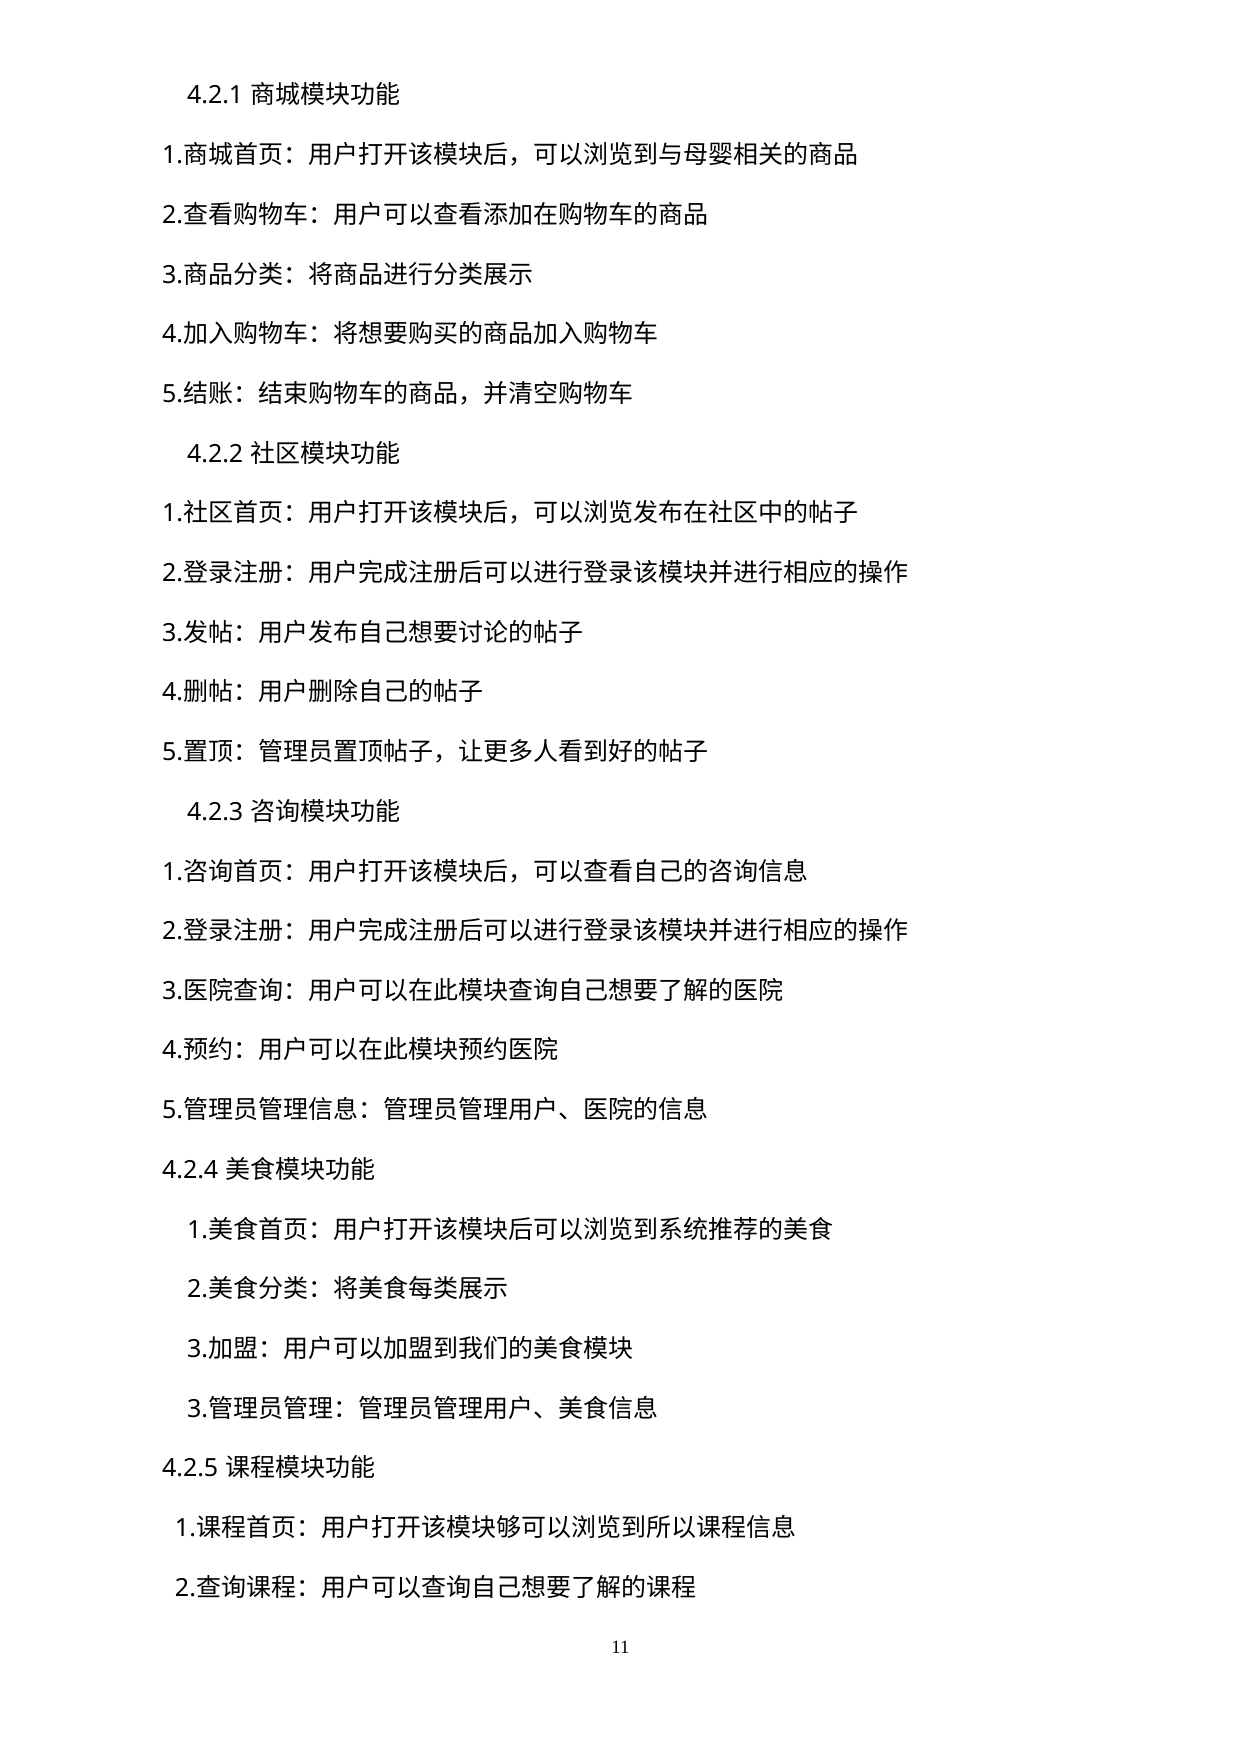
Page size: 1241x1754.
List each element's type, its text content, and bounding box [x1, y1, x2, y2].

text 2.登录注册：用户完成注册后可以进行登录该模块并进行相应的操作 [118, 911, 1122, 947]
text 2.查询课程：用户可以查询自己想要了解的课程 [118, 1567, 1122, 1603]
text 4.删帖：用户删除自己的帖子 [118, 672, 1122, 708]
text 1.咨询首页：用户打开该模块后，可以查看自己的咨询信息 [118, 851, 1122, 887]
text 4.2.2 社区模块功能 [118, 433, 1122, 469]
text 4.2.4 美食模块功能 [118, 1149, 1122, 1186]
text 1.社区首页：用户打开该模块后，可以浏览发布在社区中的帖子 [118, 493, 1122, 529]
text 3.加盟：用户可以加盟到我们的美食模块 [118, 1328, 1122, 1365]
text 5.置顶：管理员置顶帖子，让更多人看到好的帖子 [118, 732, 1122, 768]
text 2.登录注册：用户完成注册后可以进行登录该模块并进行相应的操作 [118, 552, 1122, 589]
text 2.美食分类：将美食每类展示 [118, 1269, 1122, 1305]
text 3.发帖：用户发布自己想要讨论的帖子 [118, 612, 1122, 648]
text 3.管理员管理：管理员管理用户、美食信息 [118, 1388, 1122, 1424]
text 4.2.5 课程模块功能 [118, 1448, 1122, 1484]
text 5.结账：结束购物车的商品，并清空购物车 [118, 373, 1122, 410]
text 4.2.3 咨询模块功能 [118, 791, 1122, 827]
text 4.加入购物车：将想要购买的商品加入购物车 [118, 314, 1122, 350]
text 1.商城首页：用户打开该模块后，可以浏览到与母婴相关的商品 [118, 135, 1122, 171]
text 1.美食首页：用户打开该模块后可以浏览到系统推荐的美食 [118, 1209, 1122, 1245]
text 4.预约：用户可以在此模块预约医院 [118, 1030, 1122, 1066]
text 5.管理员管理信息：管理员管理用户、医院的信息 [118, 1090, 1122, 1126]
text 2.查看购物车：用户可以查看添加在购物车的商品 [118, 194, 1122, 231]
text 3.医院查询：用户可以在此模块查询自己想要了解的医院 [118, 970, 1122, 1007]
text 1.课程首页：用户打开该模块够可以浏览到所以课程信息 [118, 1507, 1122, 1544]
text 3.商品分类：将商品进行分类展示 [118, 254, 1122, 290]
text 4.2.1 商城模块功能 [118, 75, 1122, 111]
